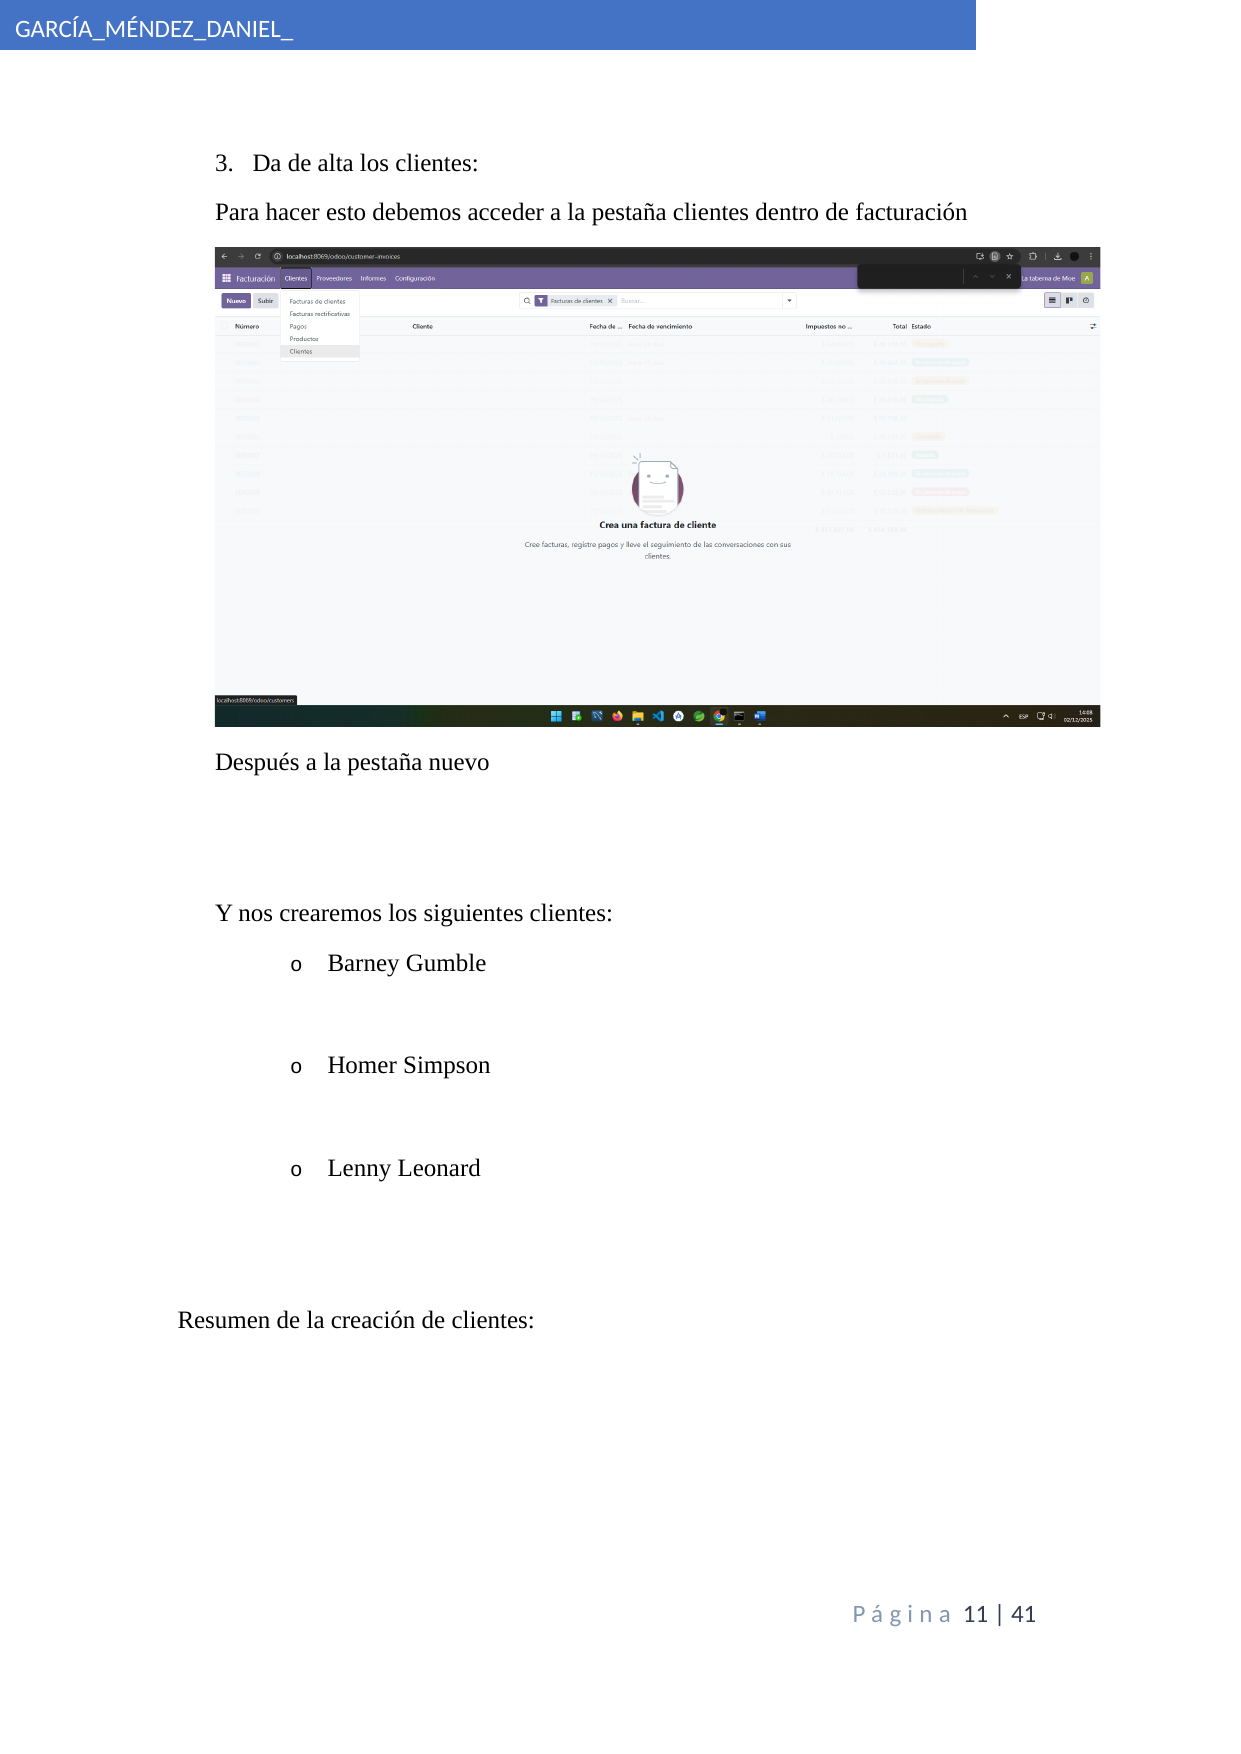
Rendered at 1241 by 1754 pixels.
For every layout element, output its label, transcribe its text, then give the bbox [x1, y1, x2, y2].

list Da de alta los clientes: [215, 148, 1063, 176]
text Para hacer esto debemos acceder a la pestaña clientes dentro de facturación [215, 197, 1063, 226]
list Homer Simpson [290, 1051, 1063, 1080]
text Y nos crearemos los siguientes clientes: [215, 898, 1063, 927]
text Después a la pestaña nuevo [215, 747, 1063, 776]
text Resumen de la creación de clientes: [177, 1305, 1063, 1333]
list Barney Gumble [290, 948, 1063, 978]
list Lenny Leonard [290, 1153, 1063, 1182]
